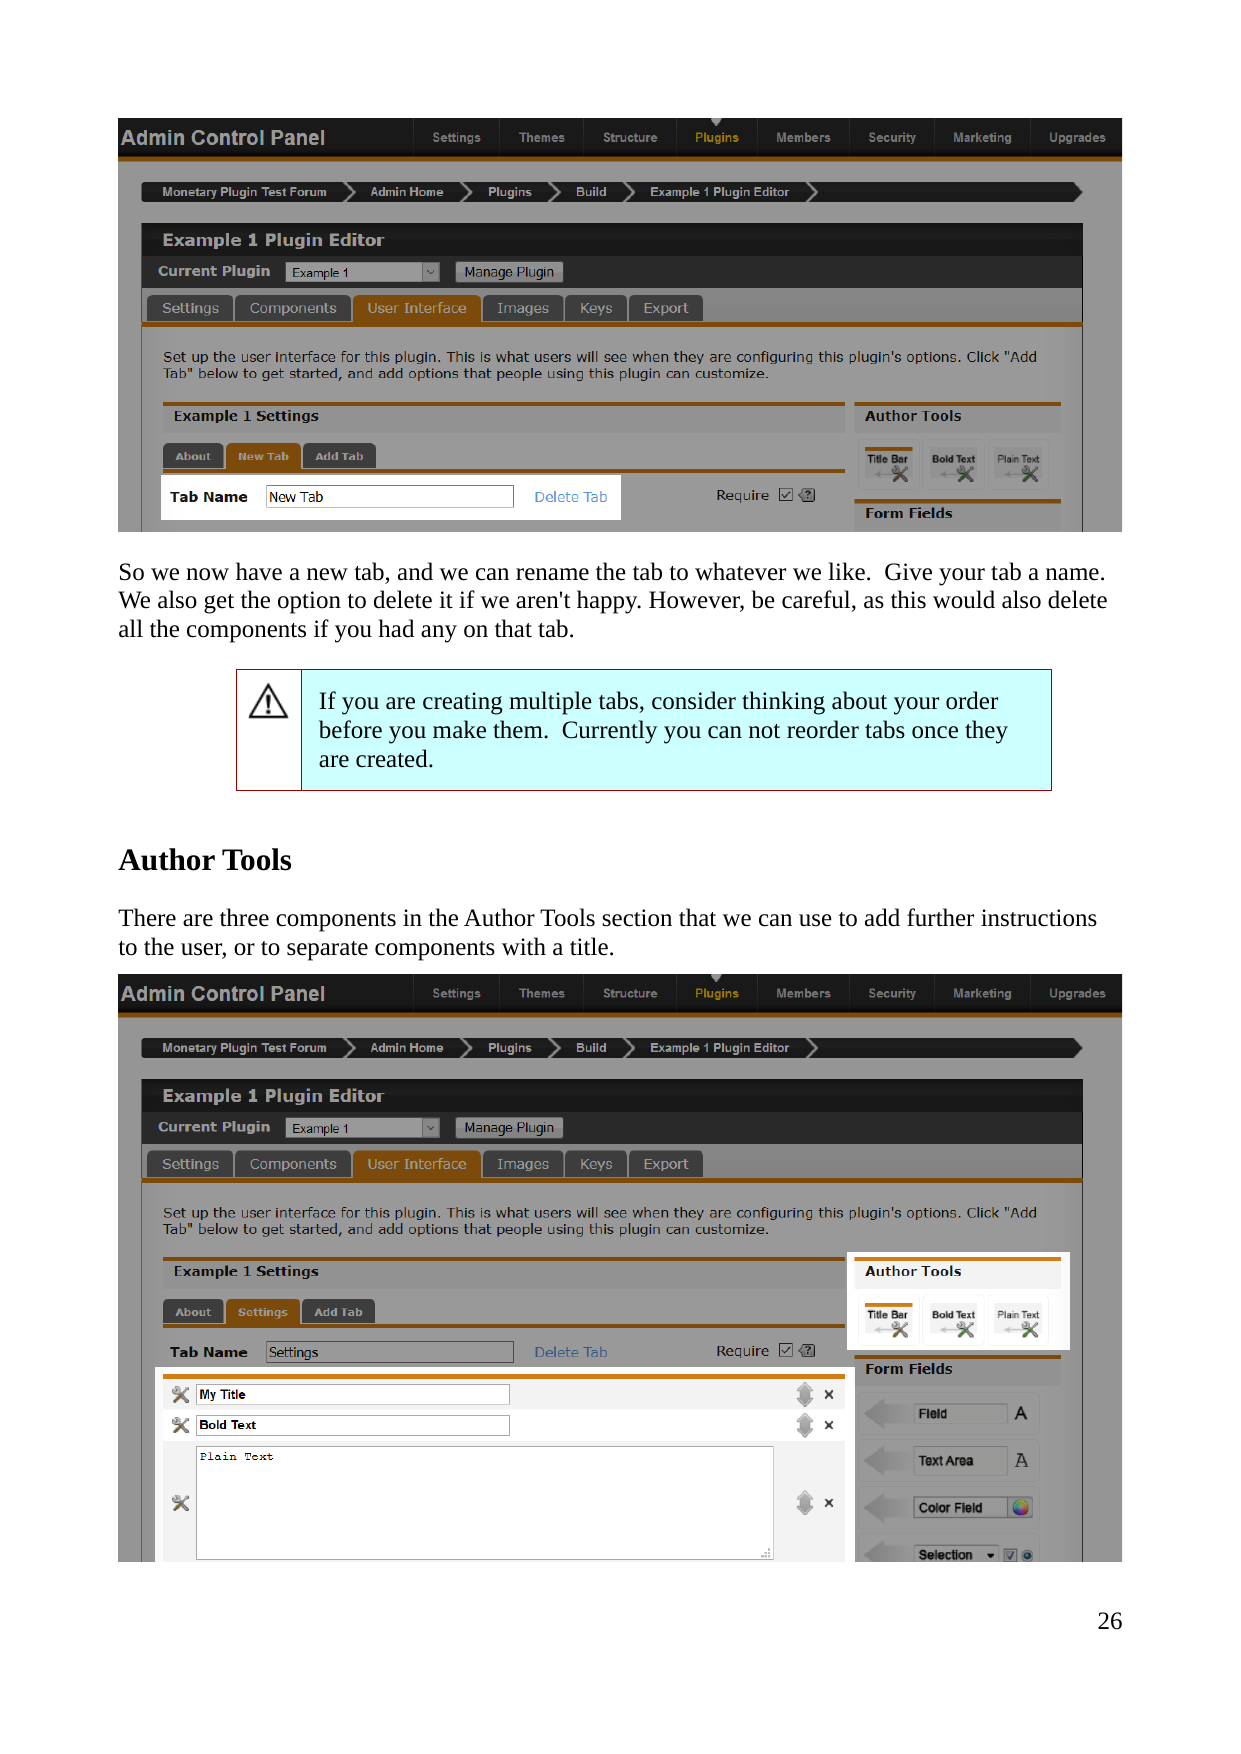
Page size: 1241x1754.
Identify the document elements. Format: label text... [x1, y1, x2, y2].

text There are three components in the Author Tools section that we can use to add further instructions to the user, or to separate components with a title. [118, 903, 1122, 960]
picture [118, 118, 1123, 532]
table_header [237, 670, 301, 790]
picture [118, 974, 1123, 1562]
table_header If you are creating multiple tabs, consider thinking about your order before you make them. Currently you can not reorder tabs once they are created. [302, 670, 1051, 790]
picture [248, 680, 289, 721]
text So we now have a new tab, and we can rename the tab to whatever we like. Give your tab a name. We also get the option to delete it if we aren't happy. However, be careful, as this would also delete all the components if you had any on that tab. [118, 557, 1122, 643]
text Author Tools [118, 841, 1122, 877]
